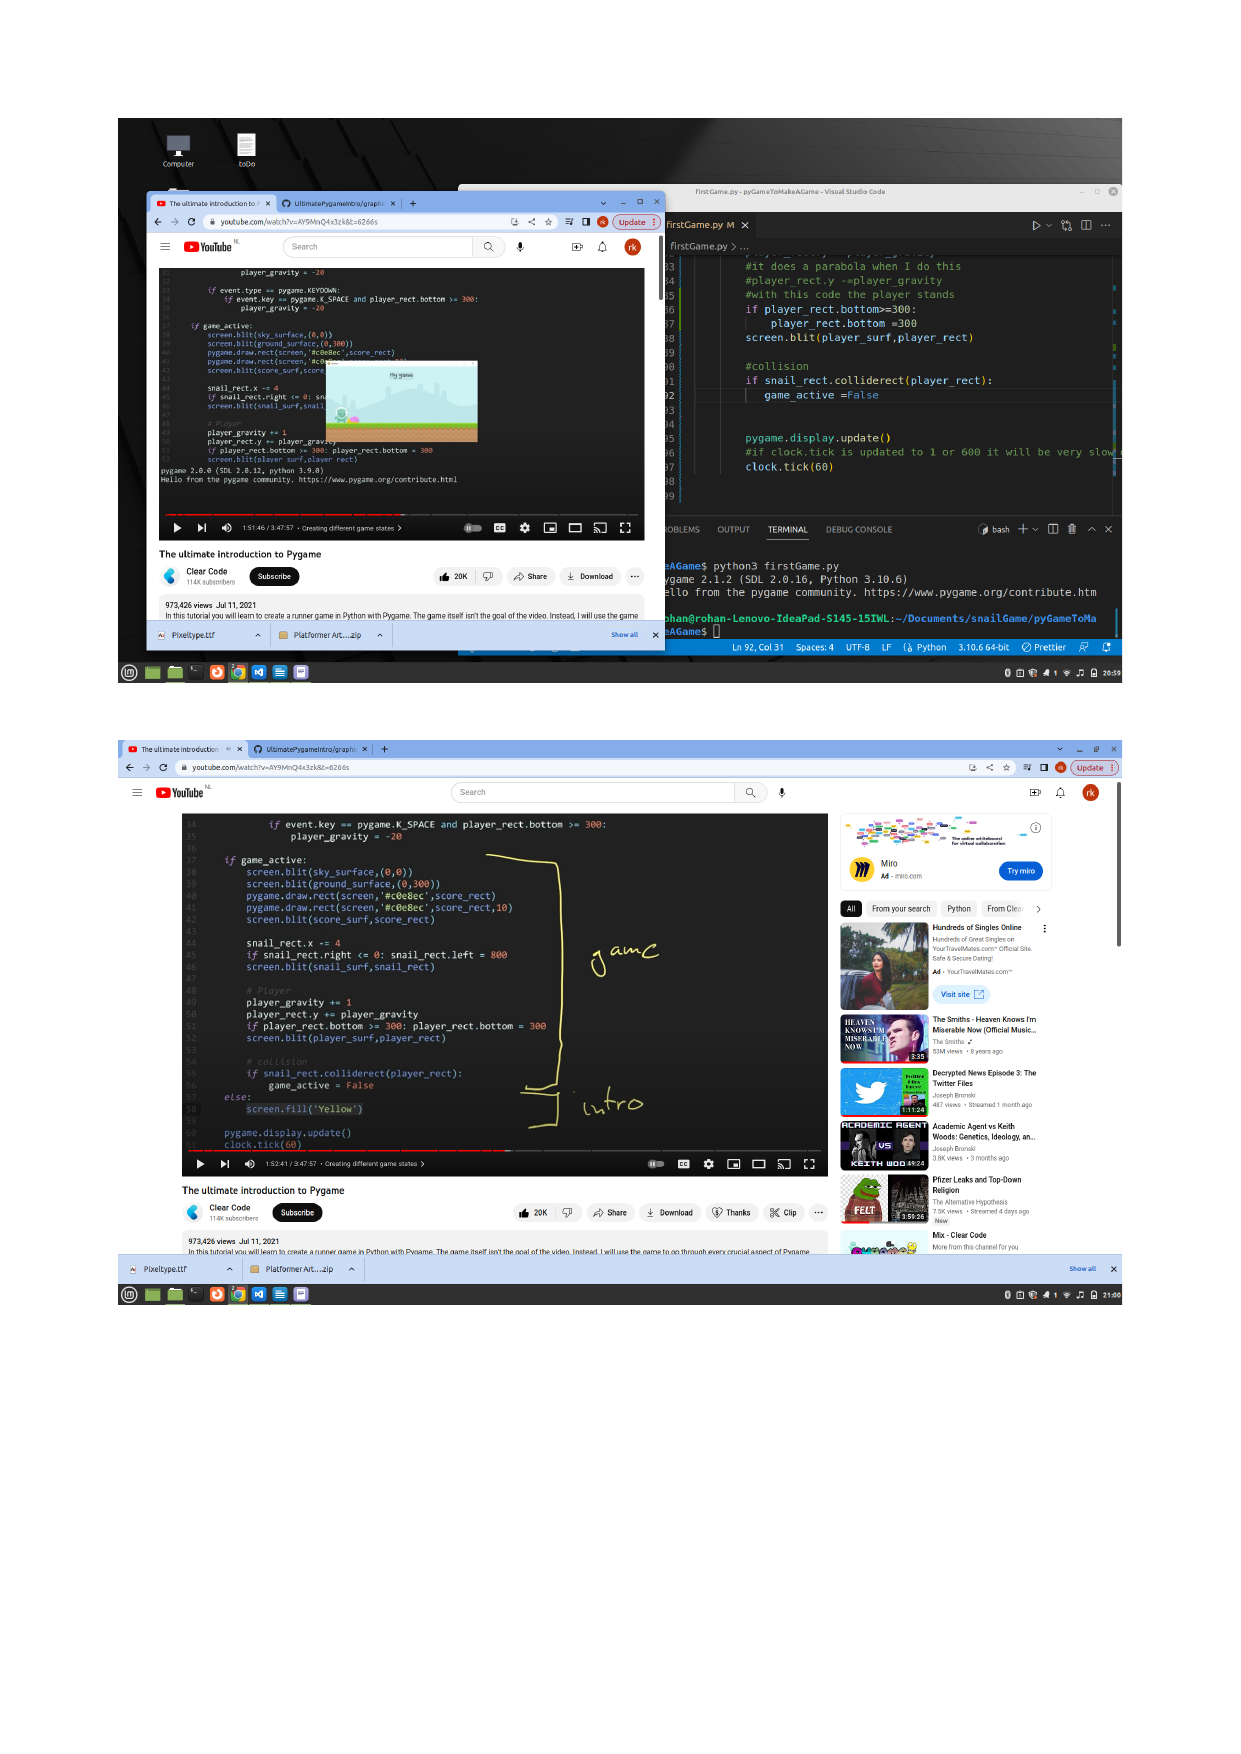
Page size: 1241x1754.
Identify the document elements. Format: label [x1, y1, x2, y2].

picture [118, 118, 1123, 683]
picture [118, 740, 1123, 1305]
